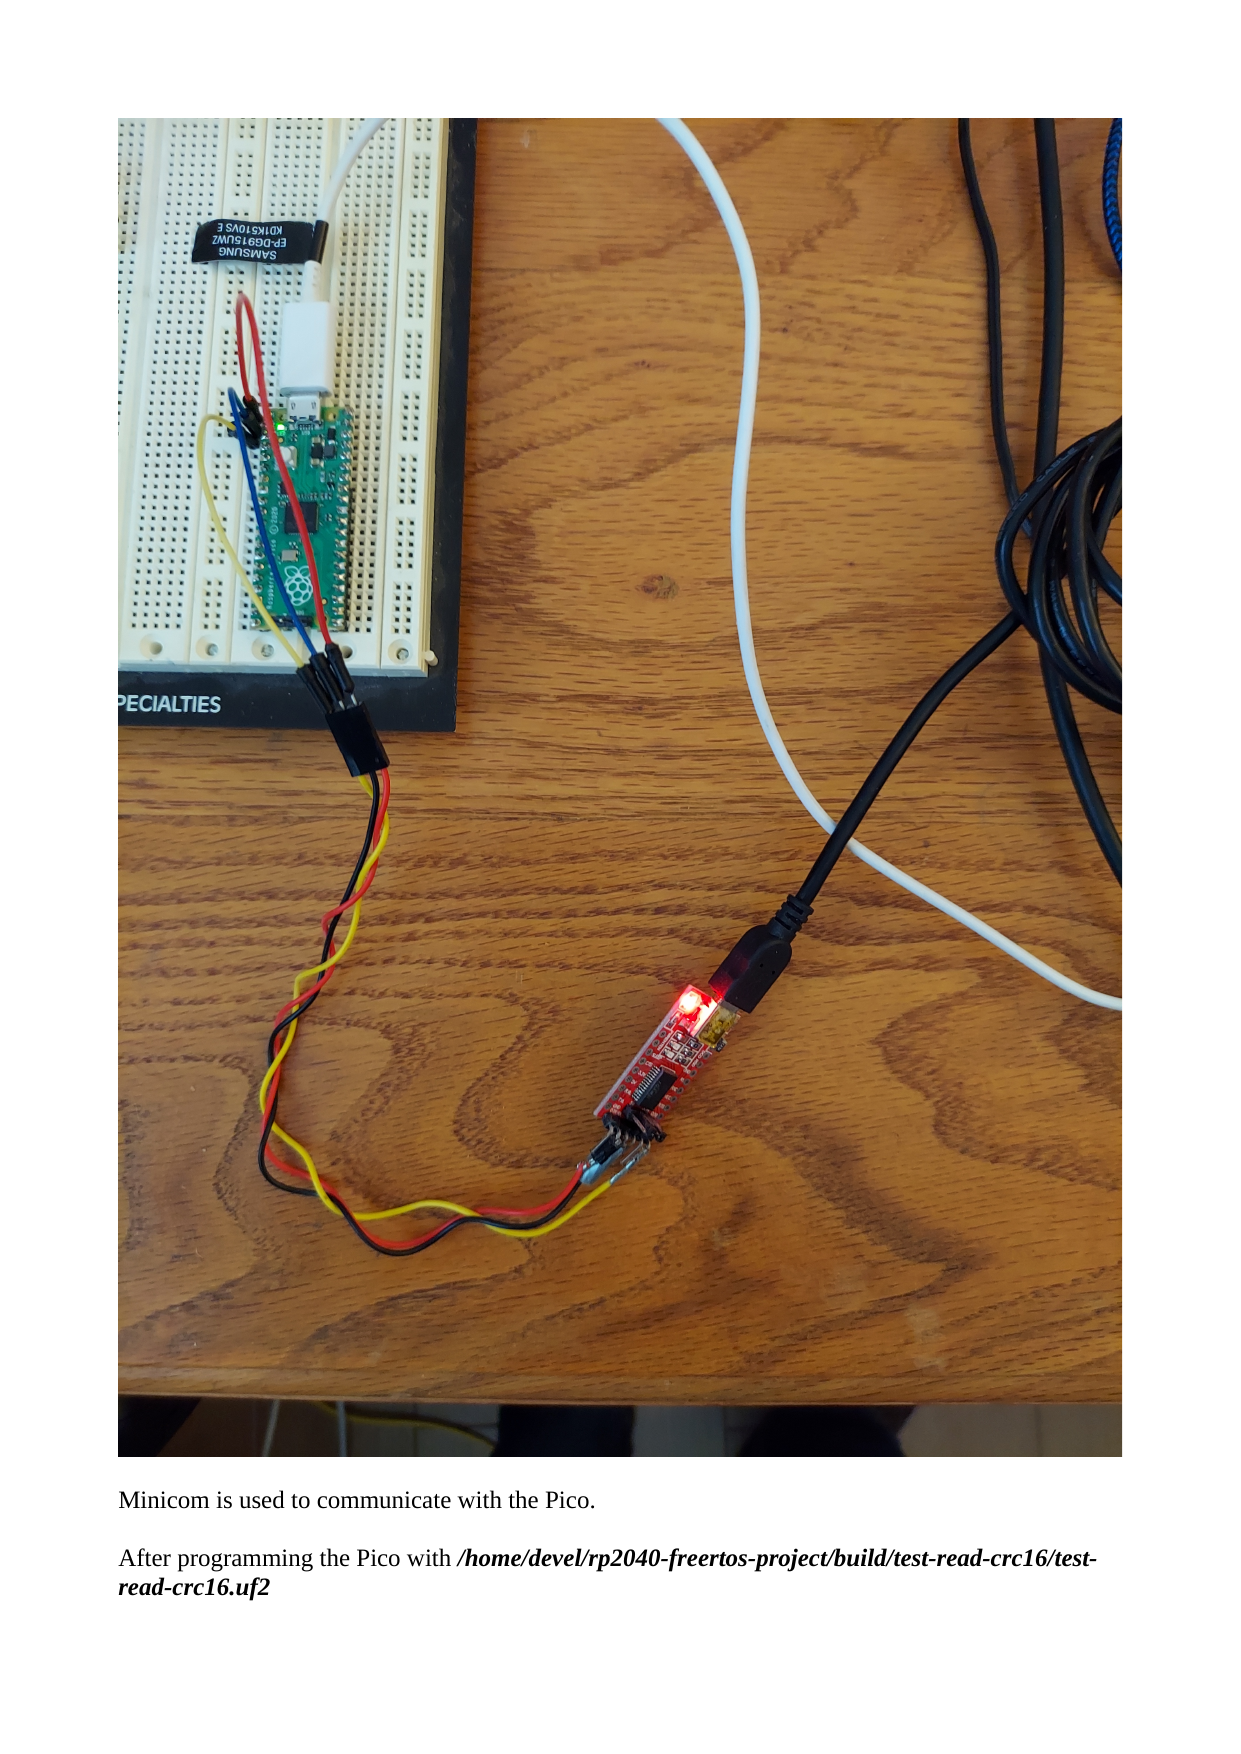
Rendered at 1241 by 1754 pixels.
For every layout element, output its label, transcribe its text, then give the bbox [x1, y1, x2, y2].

text After programming the Pico with /home/devel/rp2040-freertos-project/build/test-read-crc16/test-read-crc16.uf2 [118, 1543, 1122, 1600]
text Minicom is used to communicate with the Pico. [118, 1485, 1122, 1514]
picture [118, 118, 1123, 1457]
